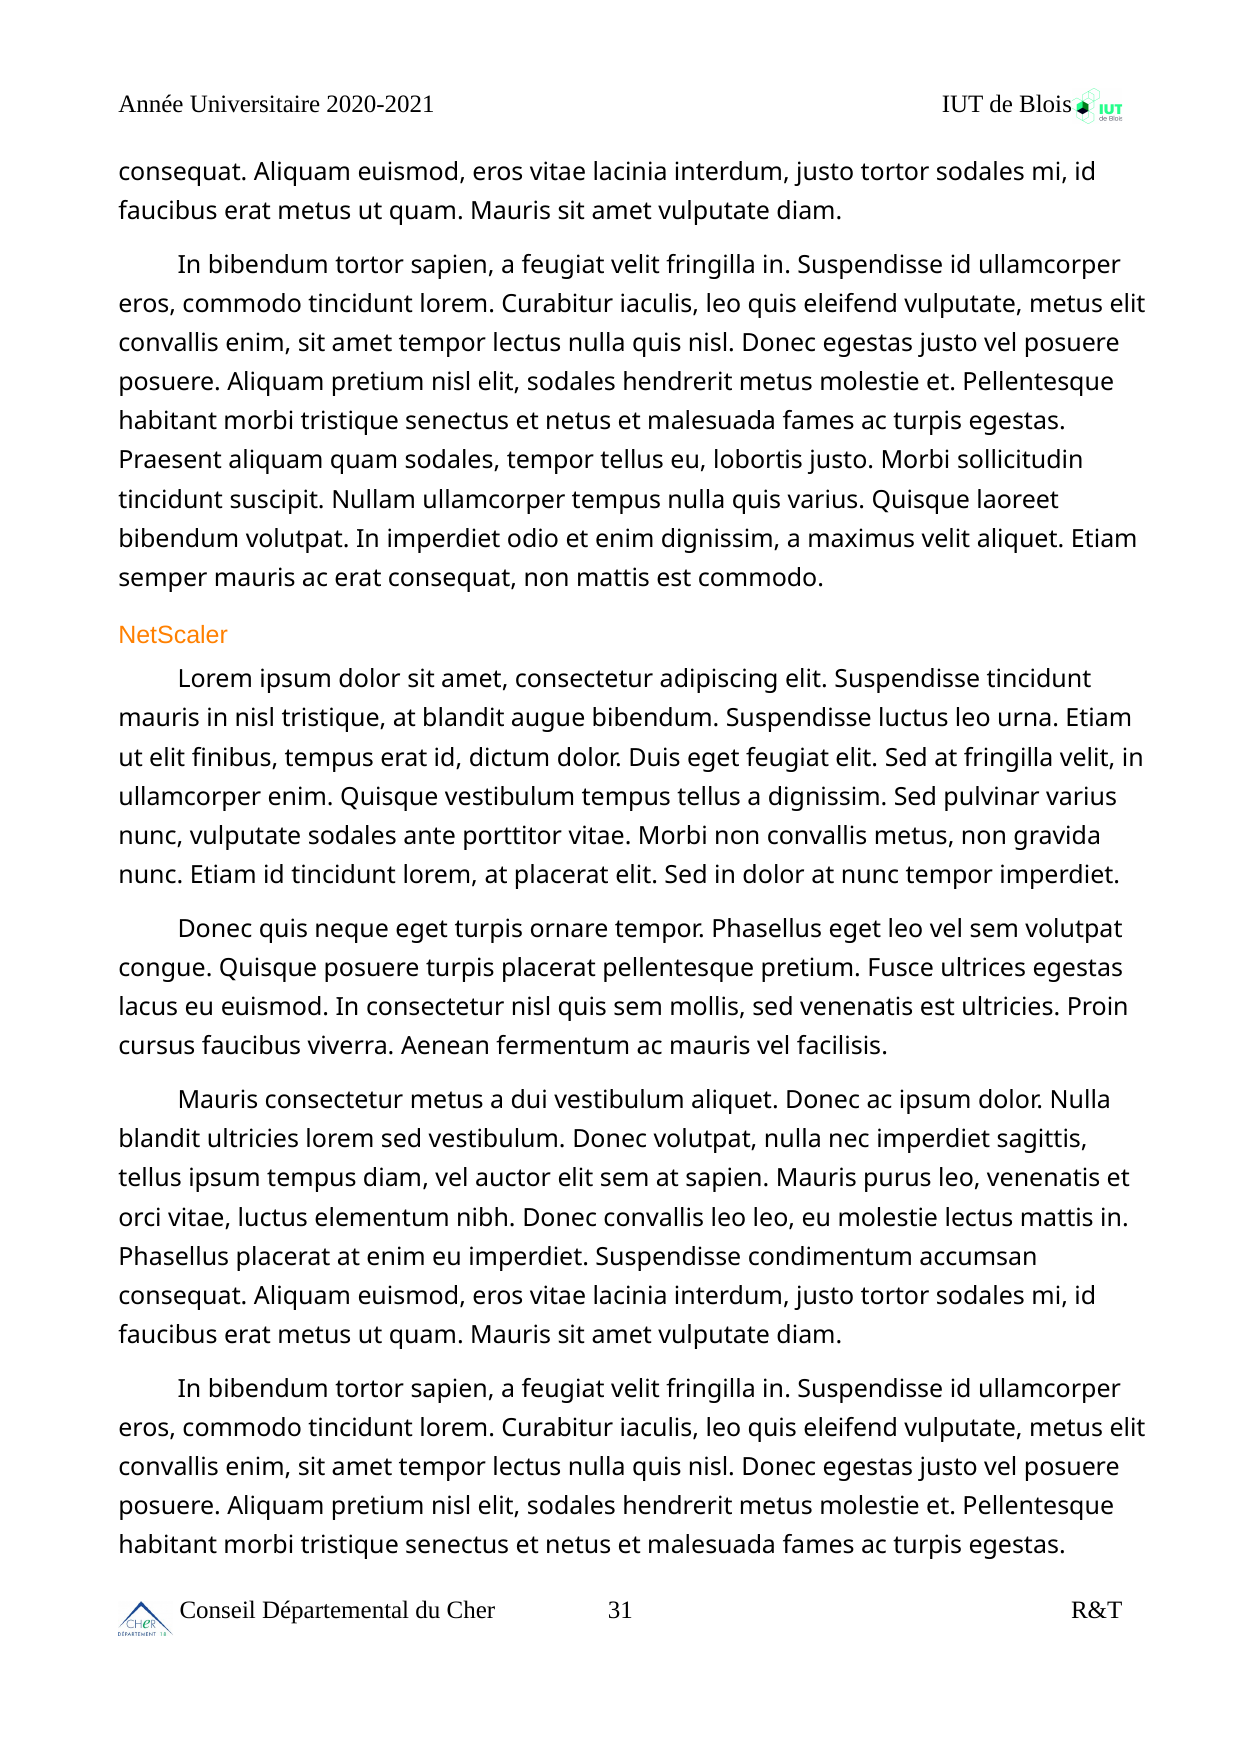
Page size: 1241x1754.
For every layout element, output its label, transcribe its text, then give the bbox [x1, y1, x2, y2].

text In bibendum tortor sapien, a feugiat velit fringilla in. Suspendisse id ullamcorper eros, commodo tincidunt lorem. Curabitur iaculis, leo quis eleifend vulputate, metus elit convallis enim, sit amet tempor lectus nulla quis nisl. Donec egestas justo vel posuere posuere. Aliquam pretium nisl elit, sodales hendrerit metus molestie et. Pellentesque habitant morbi tristique senectus et netus et malesuada fames ac turpis egestas. [118, 1371, 1152, 1561]
picture [118, 1601, 174, 1636]
text In bibendum tortor sapien, a feugiat velit fringilla in. Suspendisse id ullamcorper eros, commodo tincidunt lorem. Curabitur iaculis, leo quis eleifend vulputate, metus elit convallis enim, sit amet tempor lectus nulla quis nisl. Donec egestas justo vel posuere posuere. Aliquam pretium nisl elit, sodales hendrerit metus molestie et. Pellentesque habitant morbi tristique senectus et netus et malesuada fames ac turpis egestas. Praesent aliquam quam sodales, tempor tellus eu, lobortis justo. Morbi sollicitudin tincidunt suscipit. Nullam ullamcorper tempus nulla quis varius. Quisque laoreet bibendum volutpat. In imperdiet odio et enim dignissim, a maximus velit aliquet. Etiam semper mauris ac erat consequat, non mattis est commodo. [118, 246, 1152, 594]
text Donec quis neque eget turpis ornare tempor. Phasellus eget leo vel sem volutpat congue. Quisque posuere turpis placerat pellentesque pretium. Fusce ultrices egestas lacus eu euismod. In consectetur nisl quis sem mollis, sed venenatis est ultricies. Proin cursus faucibus viverra. Aenean fermentum ac mauris vel facilisis. [118, 911, 1152, 1062]
text NetScaler [118, 620, 1152, 648]
text Mauris consectetur metus a dui vestibulum aliquet. Donec ac ipsum dolor. Nulla blandit ultricies lorem sed vestibulum. Donec volutpat, nulla nec imperdiet sagittis, tellus ipsum tempus diam, vel auctor elit sem at sapien. Mauris purus leo, venenatis et orci vitae, luctus elementum nibh. Donec convallis leo leo, eu molestie lectus mattis in. Phasellus placerat at enim eu imperdiet. Suspendisse condimentum accumsan consequat. Aliquam euismod, eros vitae lacinia interdum, justo tortor sodales mi, id faucibus erat metus ut quam. Mauris sit amet vulputate diam. [118, 1082, 1152, 1351]
text consequat. Aliquam euismod, eros vitae lacinia interdum, justo tortor sodales mi, id faucibus erat metus ut quam. Mauris sit amet vulputate diam. [118, 153, 1152, 227]
picture [1071, 88, 1123, 124]
text Lorem ipsum dolor sit amet, consectetur adipiscing elit. Suspendisse tincidunt mauris in nisl tristique, at blandit augue bibendum. Suspendisse luctus leo urna. Etiam ut elit finibus, tempus erat id, dictum dolor. Duis eget feugiat elit. Sed at fringilla velit, in ullamcorper enim. Quisque vestibulum tempus tellus a dignissim. Sed pulvinar varius nunc, vulputate sodales ante porttitor vitae. Morbi non convallis metus, non gravida nunc. Etiam id tincidunt lorem, at placerat elit. Sed in dolor at nunc tempor imperdiet. [118, 661, 1152, 891]
